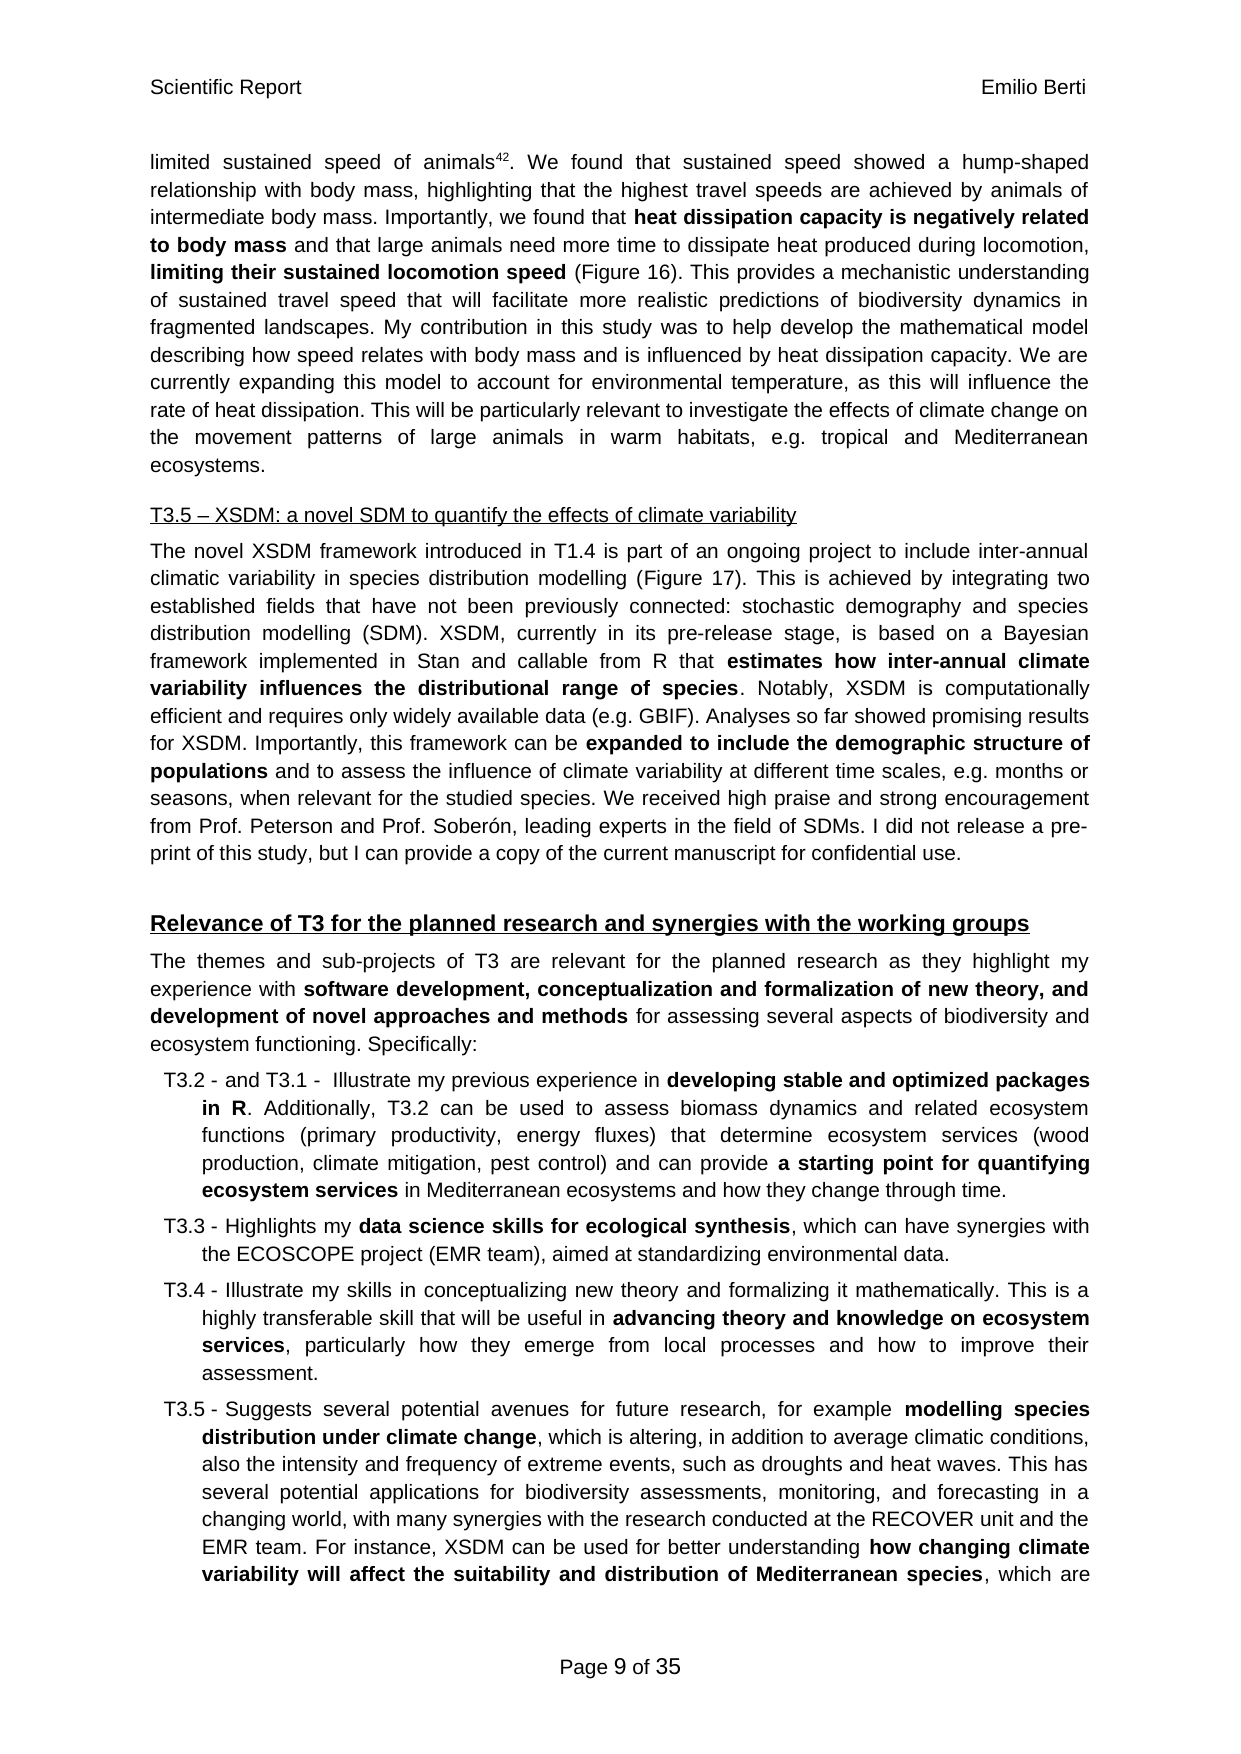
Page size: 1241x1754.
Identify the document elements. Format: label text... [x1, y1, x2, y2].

subtitle Relevance of T3 for the planned research and synergies with the working groups [150, 910, 1090, 936]
text The novel XSDM framework introduced in T1.4 is part of an ongoing project to include inter-annual climatic variability in species distribution modelling (Figure 17). This is achieved by integrating two established fields that have not been previously connected: stochastic demography and species distribution modelling (SDM). XSDM, currently in its pre-release stage, is based on a Bayesian framework implemented in Stan and callable from R that estimates how inter-annual climate variability influences the distributional range of species. Notably, XSDM is computationally efficient and requires only widely available data (e.g. GBIF). Analyses so far showed promising results for XSDM. Importantly, this framework can be expanded to include the demographic structure of populations and to assess the influence of climate variability at different time scales, e.g. months or seasons, when relevant for the studied species. We received high praise and strong encouragement from Prof. Peterson and Prof. Soberón, leading experts in the field of SDMs. I did not release a pre-print of this study, but I can provide a copy of the current manuscript for confidential use. [150, 538, 1090, 865]
subtitle T3.5 – XSDM: a novel SDM to quantify the effects of climate variability [150, 502, 1090, 526]
list and T3.1 - Illustrate my previous experience in developing stable and optimized packages in R. Additionally, T3.2 can be used to assess biomass dynamics and related ecosystem functions (primary productivity, energy fluxes) that determine ecosystem services (wood production, climate mitigation, pest control) and can provide a starting point for quantifying ecosystem services in Mediterranean ecosystems and how they change through time. [163, 1068, 1090, 1202]
list Suggests several potential avenues for future research, for example modelling species distribution under climate change, which is altering, in addition to average climatic conditions, also the intensity and frequency of extreme events, such as droughts and heat waves. This has several potential applications for biodiversity assessments, monitoring, and forecasting in a changing world, with many synergies with the research conducted at the RECOVER unit and the EMR team. For instance, XSDM can be used for better understanding how changing climate variability will affect the suitability and distribution of Mediterranean species, which are [163, 1397, 1090, 1586]
list Highlights my data science skills for ecological synthesis, which can have synergies with the ECOSCOPE project (EMR team), aimed at standardizing environmental data. [163, 1214, 1090, 1266]
text The themes and sub-projects of T3 are relevant for the planned research as they highlight my experience with software development, conceptualization and formalization of new theory, and development of novel approaches and methods for assessing several aspects of biodiversity and ecosystem functioning. Specifically: [150, 949, 1090, 1055]
text limited sustained speed of animals42. We found that sustained speed showed a hump-shaped relationship with body mass, highlighting that the highest travel speeds are achieved by animals of intermediate body mass. Importantly, we found that heat dissipation capacity is negatively related to body mass and that large animals need more time to dissipate heat produced during locomotion, limiting their sustained locomotion speed (Figure 16). This provides a mechanistic understanding of sustained travel speed that will facilitate more realistic predictions of biodiversity dynamics in fragmented landscapes. My contribution in this study was to help develop the mathematical model describing how speed relates with body mass and is influenced by heat dissipation capacity. We are currently expanding this model to account for environmental temperature, as this will influence the rate of heat dissipation. This will be particularly relevant to investigate the effects of climate change on the movement patterns of large animals in warm habitats, e.g. tropical and Mediterranean ecosystems. [150, 150, 1090, 476]
list Illustrate my skills in conceptualizing new theory and formalizing it mathematically. This is a highly transferable skill that will be useful in advancing theory and knowledge on ecosystem services, particularly how they emerge from local processes and how to improve their assessment. [163, 1278, 1090, 1385]
